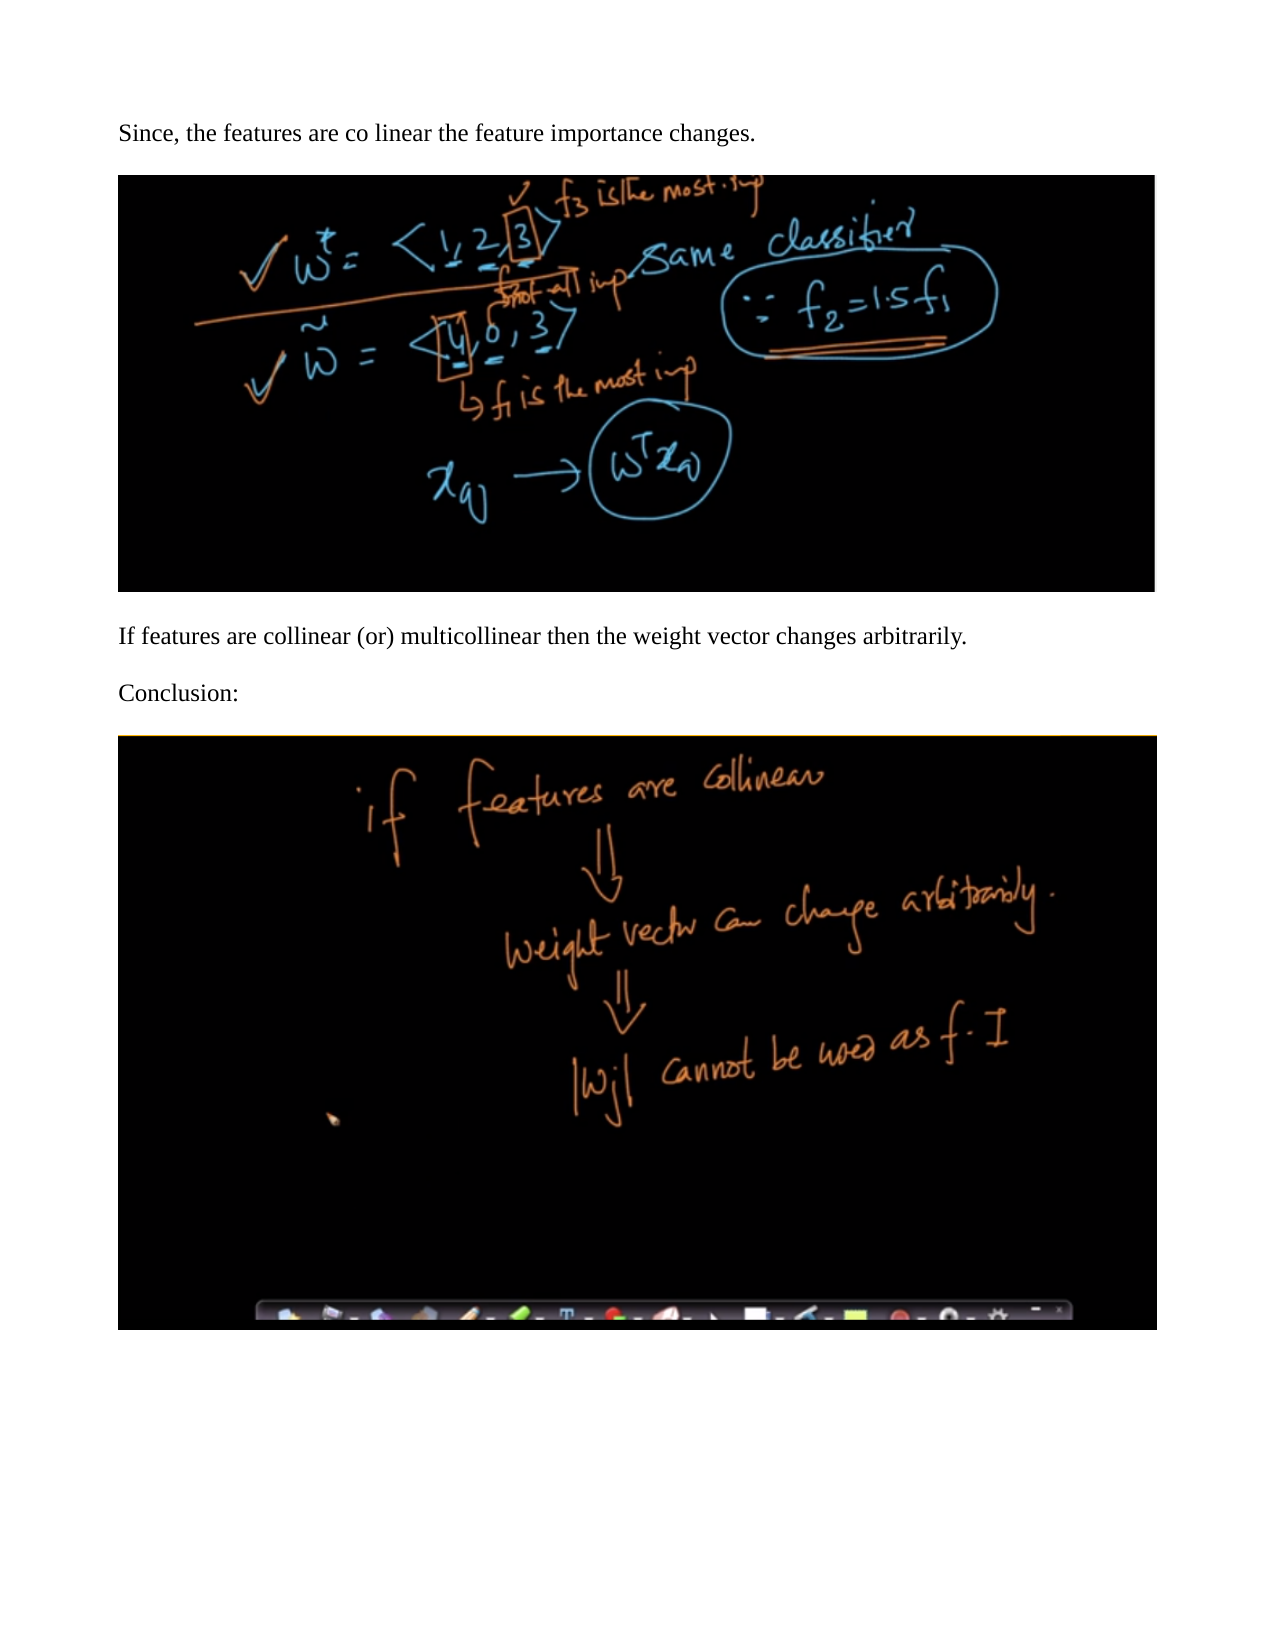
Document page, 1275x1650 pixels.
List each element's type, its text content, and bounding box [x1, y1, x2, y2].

text Since, the features are co linear the feature importance changes. [118, 118, 1157, 147]
text If features are collinear (or) multicollinear then the weight vector changes arbitrarily. [118, 621, 1157, 649]
picture [118, 735, 1157, 1330]
text Conclusion: [118, 678, 1157, 707]
picture [118, 175, 1157, 592]
